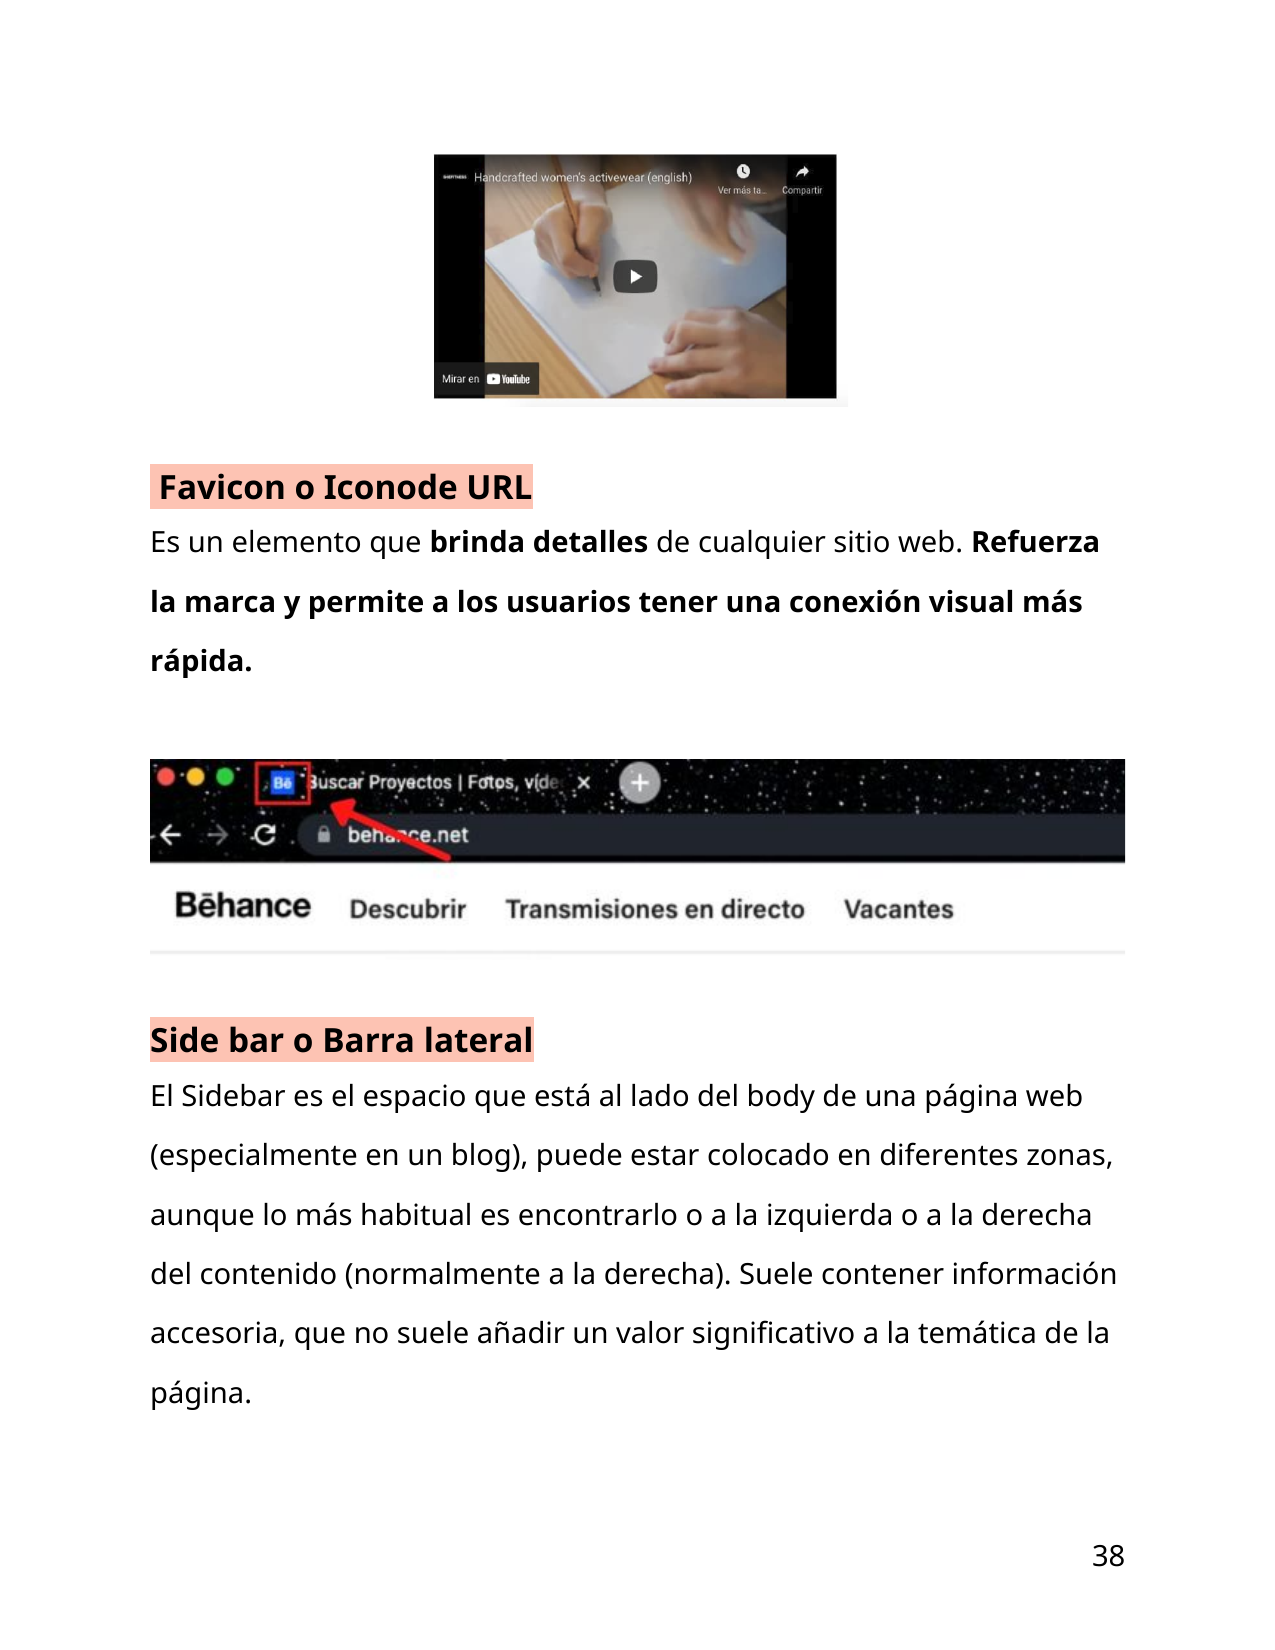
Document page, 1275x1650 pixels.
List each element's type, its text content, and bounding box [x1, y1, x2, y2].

picture [150, 759, 1125, 960]
subtitle Favicon o Iconode URL [533, 464, 1125, 509]
subtitle Side bar o Barra lateral [534, 1017, 1125, 1062]
picture [427, 150, 849, 407]
text El Sidebar es el espacio que está al lado del body de una página web (especialmente en un blog), puede estar colocado en diferentes zonas, aunque lo más habitual es encontrarlo o a la izquierda o a la derecha del contenido (normalmente a la derecha). Suele contener información accesoria, que no suele añadir un valor significativo a la temática de la página. [150, 1075, 1125, 1412]
text Es un elemento que brinda detalles de cualquier sitio web. Refuerza la marca y permite a los usuarios tener una conexión visual más rápida. [150, 522, 1125, 680]
